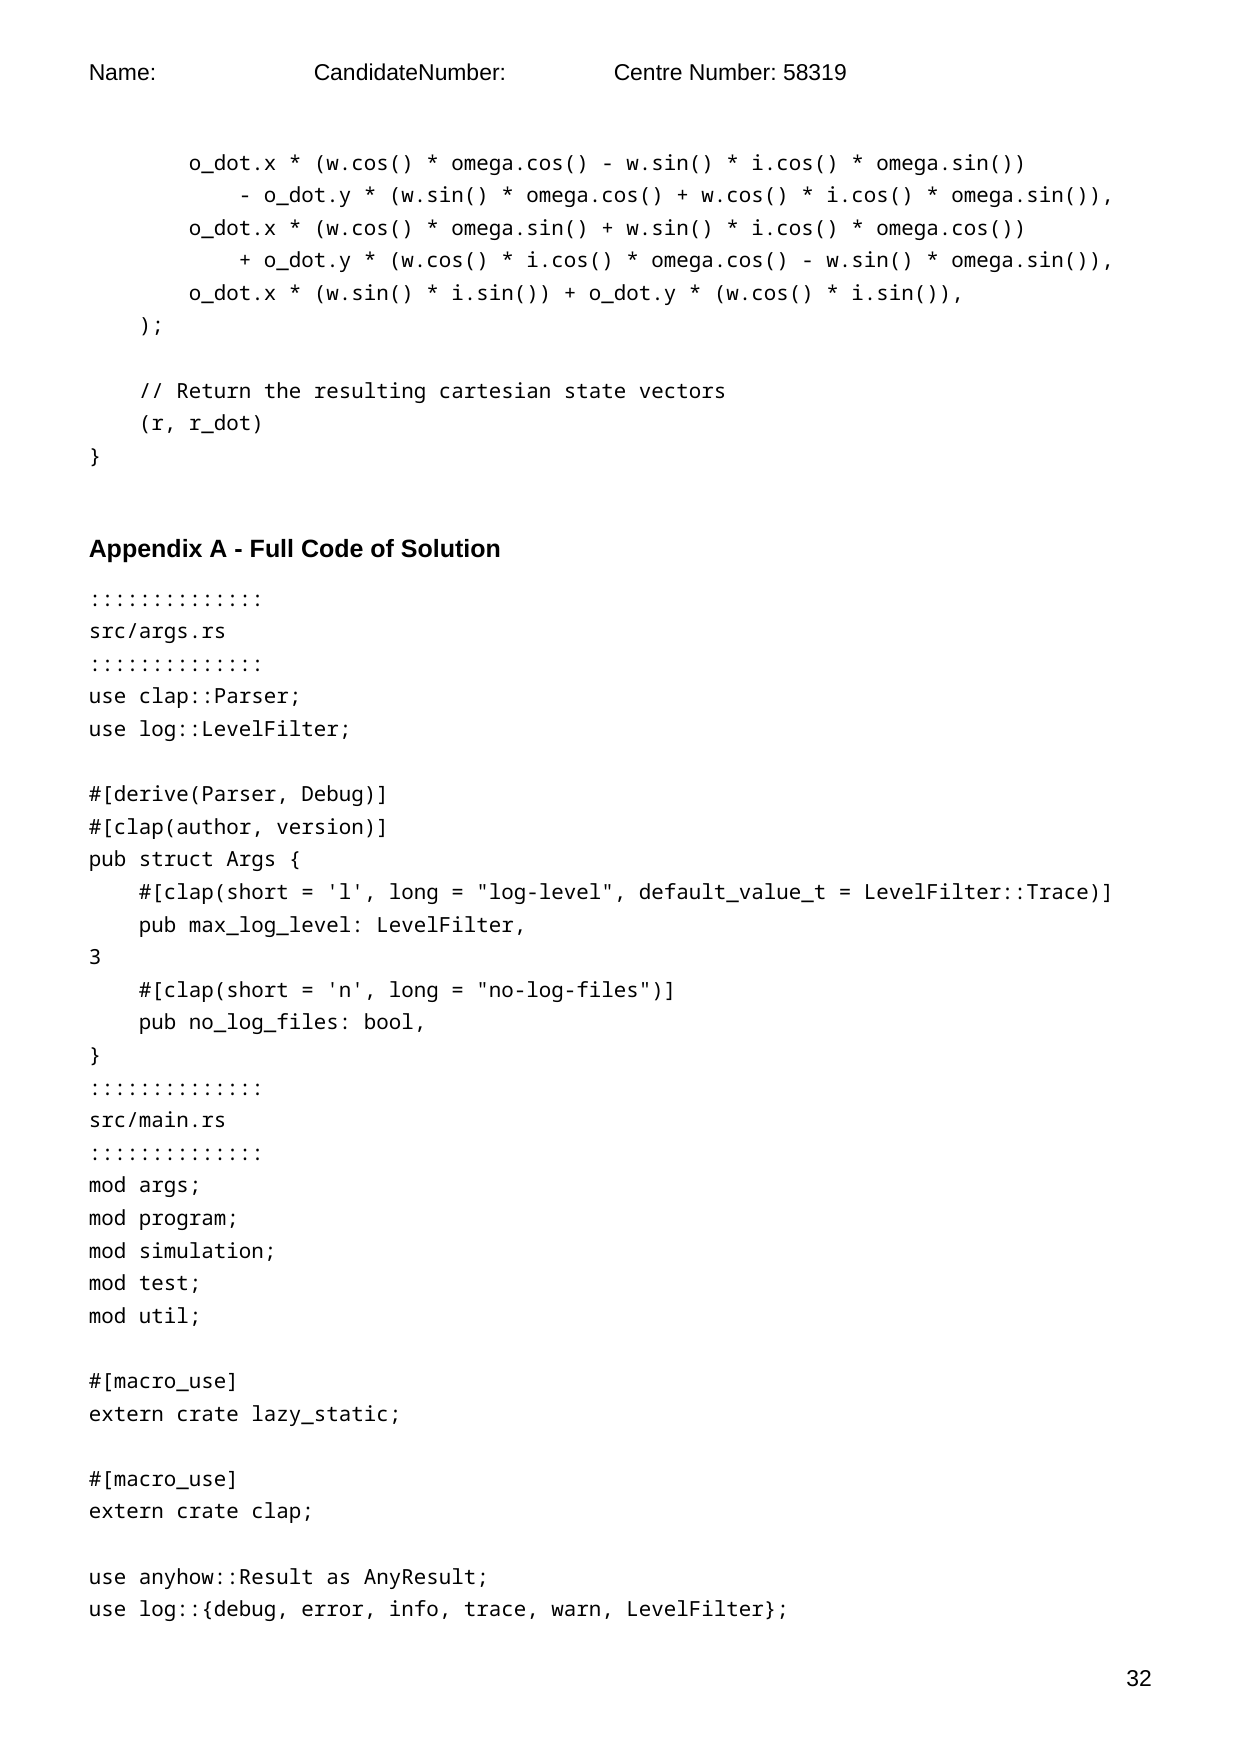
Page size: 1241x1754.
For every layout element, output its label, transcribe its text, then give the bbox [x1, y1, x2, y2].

text use anyhow::Result as AnyResult; [88, 1562, 1152, 1590]
text use clap::Parser; [88, 681, 1152, 710]
text :::::::::::::: [88, 584, 1152, 612]
text o_dot.x * (w.cos() * omega.cos() - w.sin() * i.cos() * omega.sin()) [88, 148, 1152, 176]
text #[clap(short = 'n', long = "no-log-files")] [88, 975, 1152, 1003]
text #[macro_use] [88, 1366, 1152, 1394]
text - o_dot.y * (w.sin() * omega.cos() + w.cos() * i.cos() * omega.sin()), [88, 180, 1152, 209]
text use log::{debug, error, info, trace, warn, LevelFilter}; [88, 1594, 1152, 1623]
text 3 [88, 942, 1152, 971]
text mod test; [88, 1268, 1152, 1297]
text :::::::::::::: [88, 1138, 1152, 1166]
text src/main.rs [88, 1105, 1152, 1134]
text o_dot.x * (w.cos() * omega.sin() + w.sin() * i.cos() * omega.cos()) [88, 213, 1152, 241]
subtitle Appendix A - Full Code of Solution [88, 534, 1152, 563]
text // Return the resulting cartesian state vectors [88, 376, 1152, 404]
text pub struct Args { [88, 844, 1152, 873]
text #[clap(short = 'l', long = "log-level", default_value_t = LevelFilter::Trace)] [88, 877, 1152, 906]
text #[clap(author, version)] [88, 812, 1152, 840]
text :::::::::::::: [88, 649, 1152, 677]
text } [88, 441, 1152, 469]
text src/args.rs [88, 616, 1152, 645]
text #[derive(Parser, Debug)] [88, 779, 1152, 808]
text mod program; [88, 1203, 1152, 1232]
text ); [88, 311, 1152, 339]
text (r, r_dot) [88, 408, 1152, 437]
text pub max_log_level: LevelFilter, [88, 910, 1152, 938]
text mod simulation; [88, 1236, 1152, 1264]
text o_dot.x * (w.sin() * i.sin()) + o_dot.y * (w.cos() * i.sin()), [88, 278, 1152, 306]
text :::::::::::::: [88, 1073, 1152, 1101]
text + o_dot.y * (w.cos() * i.cos() * omega.cos() - w.sin() * omega.sin()), [88, 245, 1152, 274]
text extern crate clap; [88, 1497, 1152, 1525]
text #[macro_use] [88, 1464, 1152, 1492]
text pub no_log_files: bool, [88, 1007, 1152, 1036]
text } [88, 1040, 1152, 1068]
text extern crate lazy_static; [88, 1399, 1152, 1427]
text mod args; [88, 1171, 1152, 1199]
text mod util; [88, 1301, 1152, 1329]
text use log::LevelFilter; [88, 714, 1152, 742]
